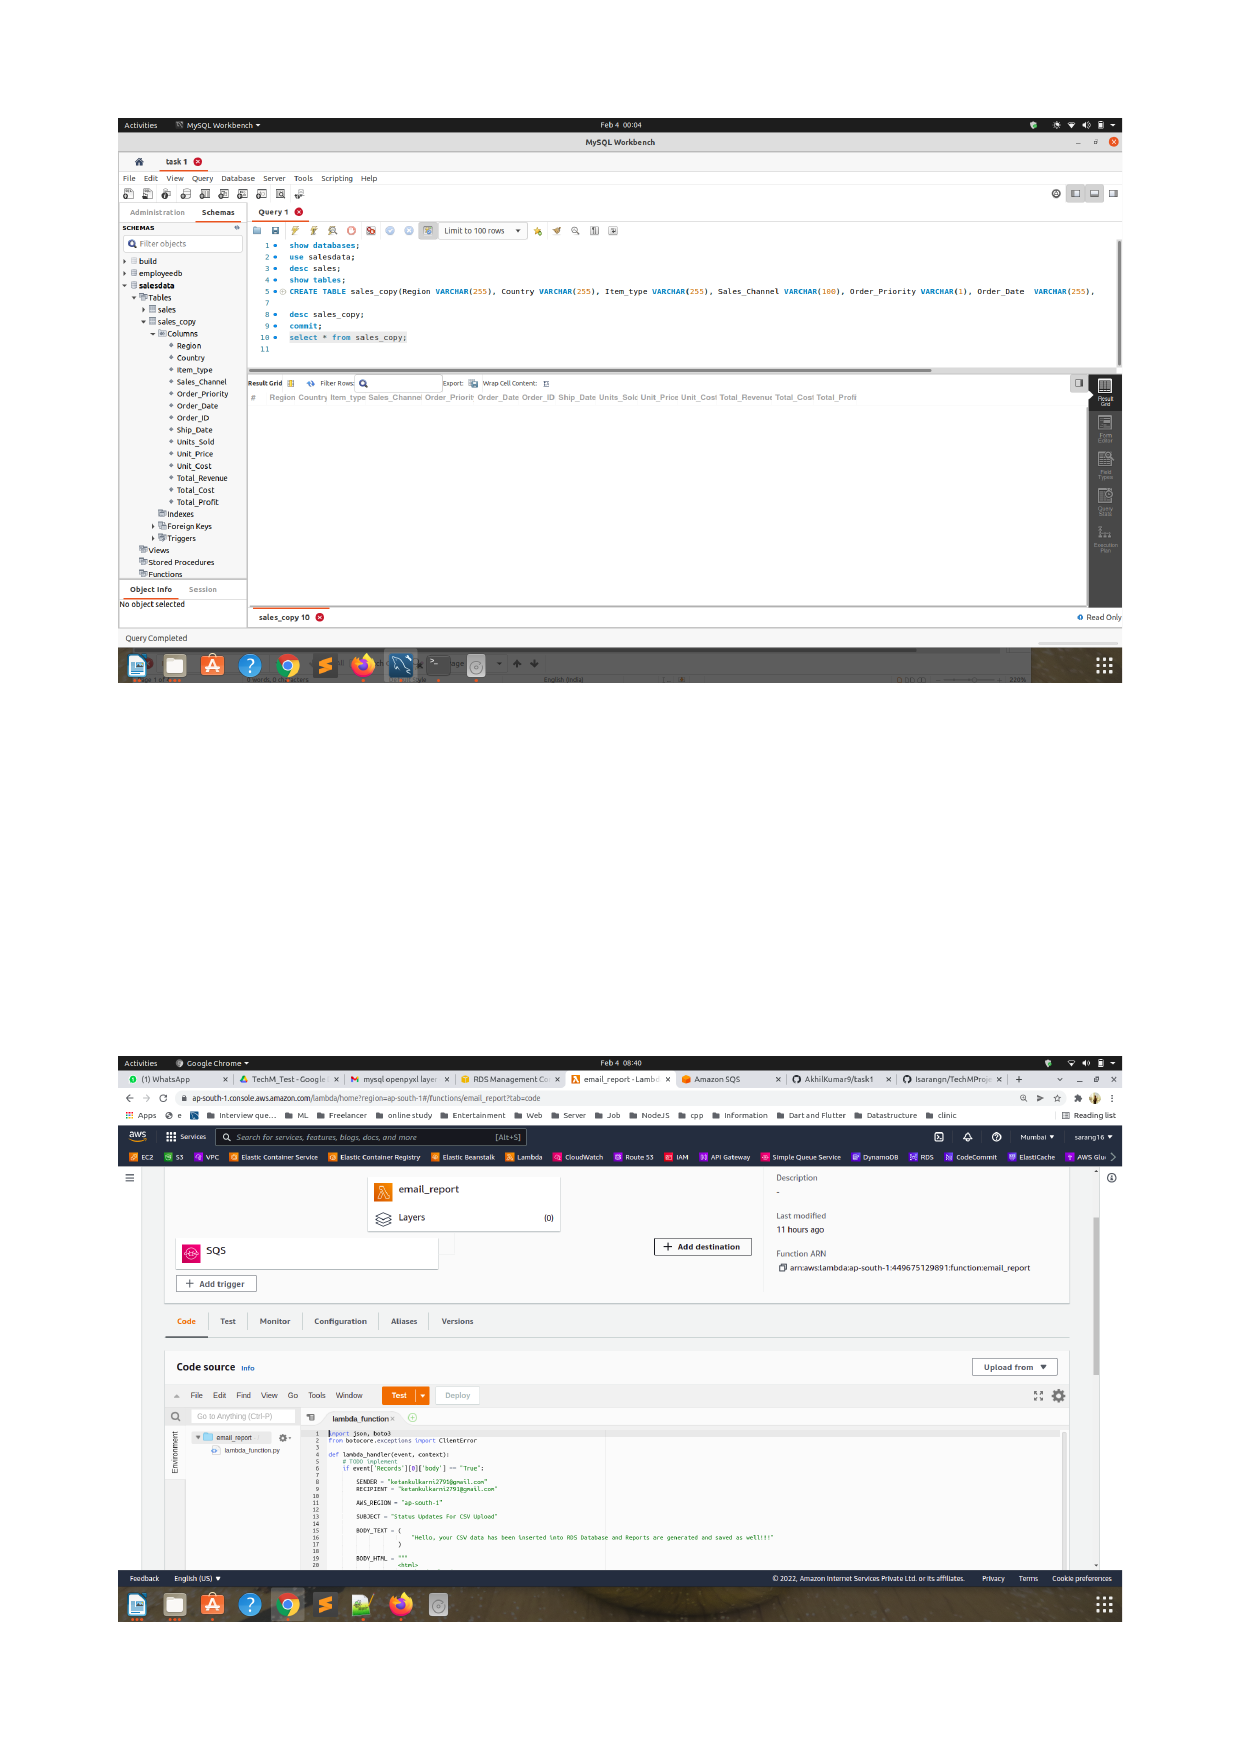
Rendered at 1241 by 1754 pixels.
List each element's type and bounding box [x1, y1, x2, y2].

picture [118, 118, 1123, 683]
picture [118, 1056, 1123, 1622]
